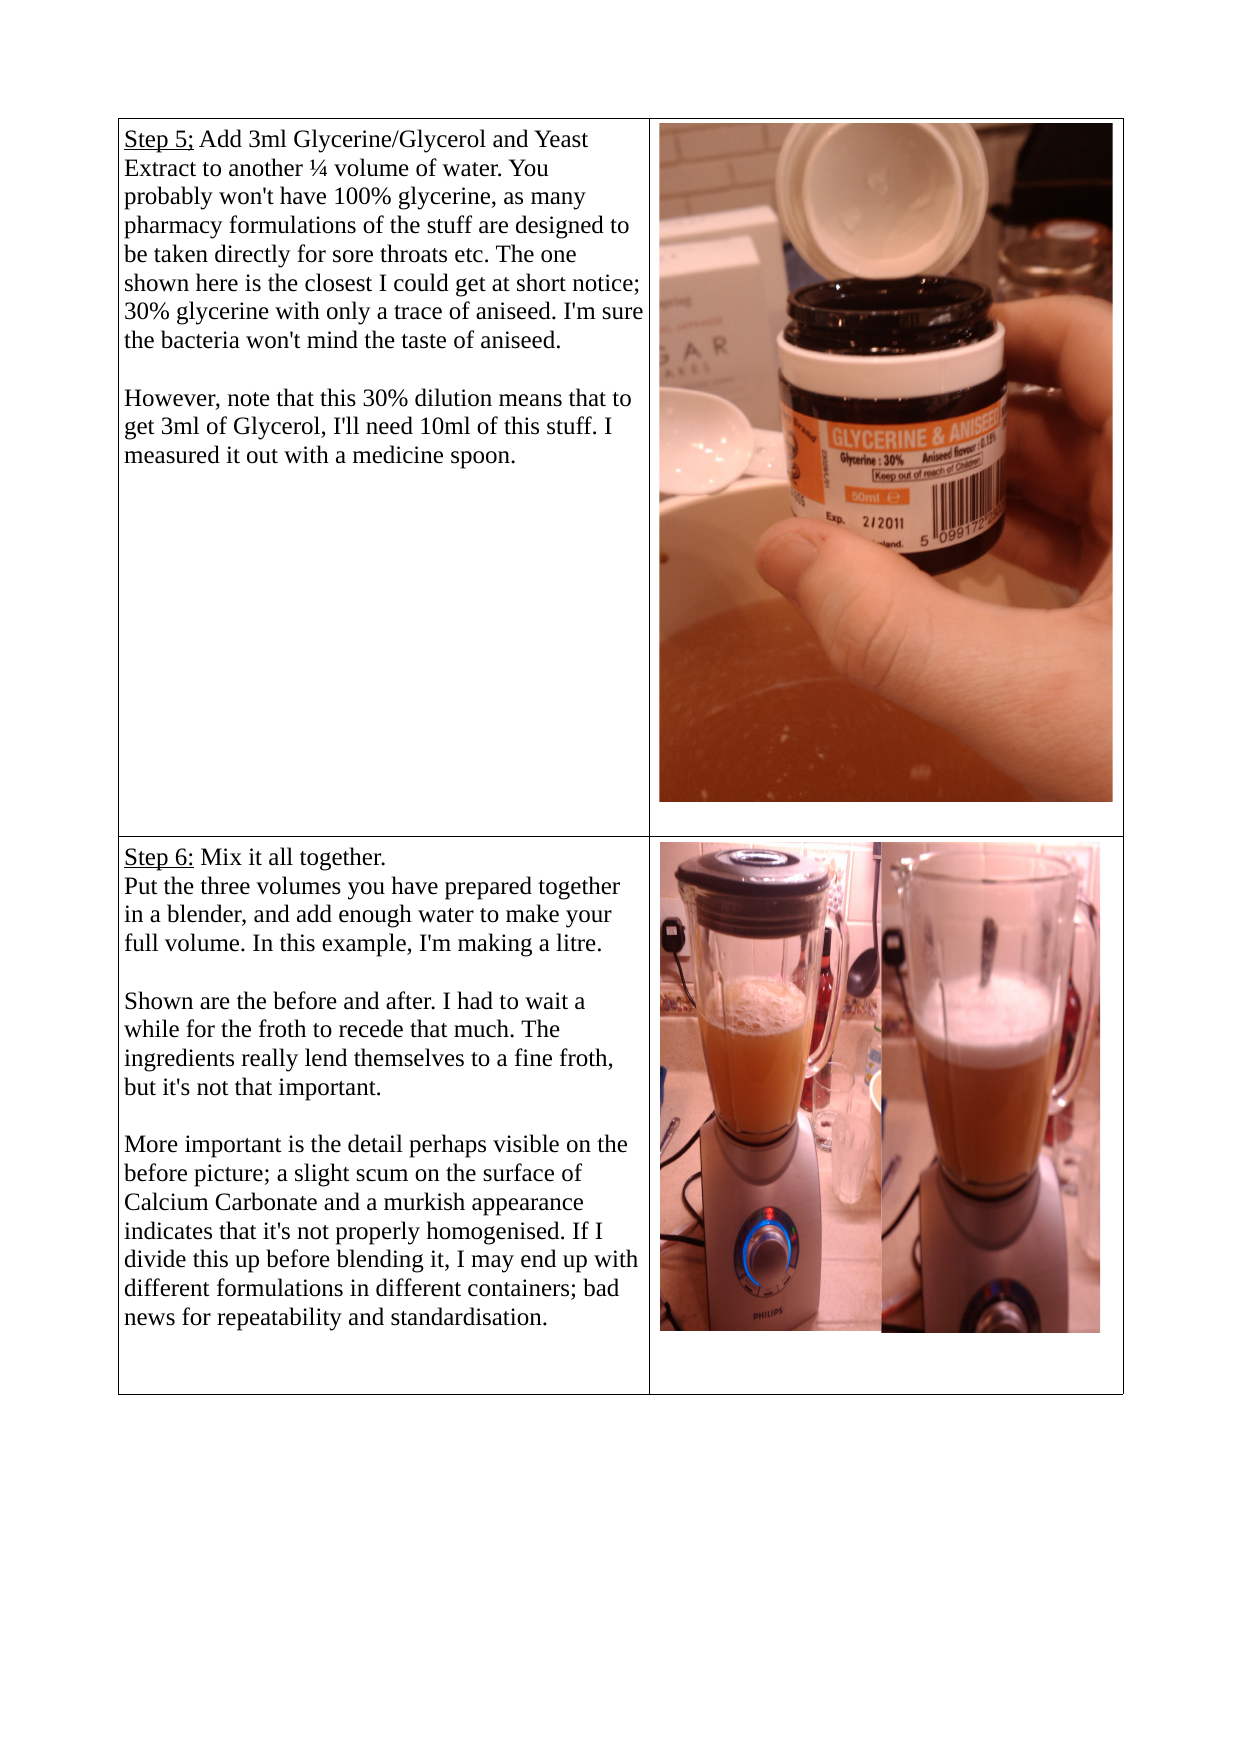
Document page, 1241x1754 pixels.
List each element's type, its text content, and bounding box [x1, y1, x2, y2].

table_cell Step 6: Mix it all together. Put the three volumes you have prepared together in a blender, and add enough water to make your full volume. In this example, I'm making a litre. Shown are the before and after. I had to wait a while for the froth to recede that much. The ingredients really lend themselves to a fine froth, but it's not that important. More important is the detail perhaps visible on the before picture; a slight scum on the surface of Calcium Carbonate and a murkish appearance indicates that it's not properly homogenised. If I divide this up before blending it, I may end up with different formulations in different containers; bad news for repeatability and standardisation. [119, 837, 649, 1394]
picture [660, 842, 1101, 1333]
table_cell Step 5; Add 3ml Glycerine/Glycerol and Yeast Extract to another ¼ volume of water. You probably won't have 100% glycerine, as many pharmacy formulations of the stuff are designed to be taken directly for sore throats etc. The one shown here is the closest I could get at short notice; 30% glycerine with only a trace of aniseed. I'm sure the bacteria won't mind the taste of aniseed. However, note that this 30% dilution means that to get 3ml of Glycerol, I'll need 10ml of this stuff. I measured it out with a medicine spoon. [119, 119, 649, 836]
table_cell [650, 119, 1123, 836]
table_cell [650, 837, 1123, 1332]
table_cell [650, 1333, 1123, 1394]
picture [659, 123, 1113, 802]
